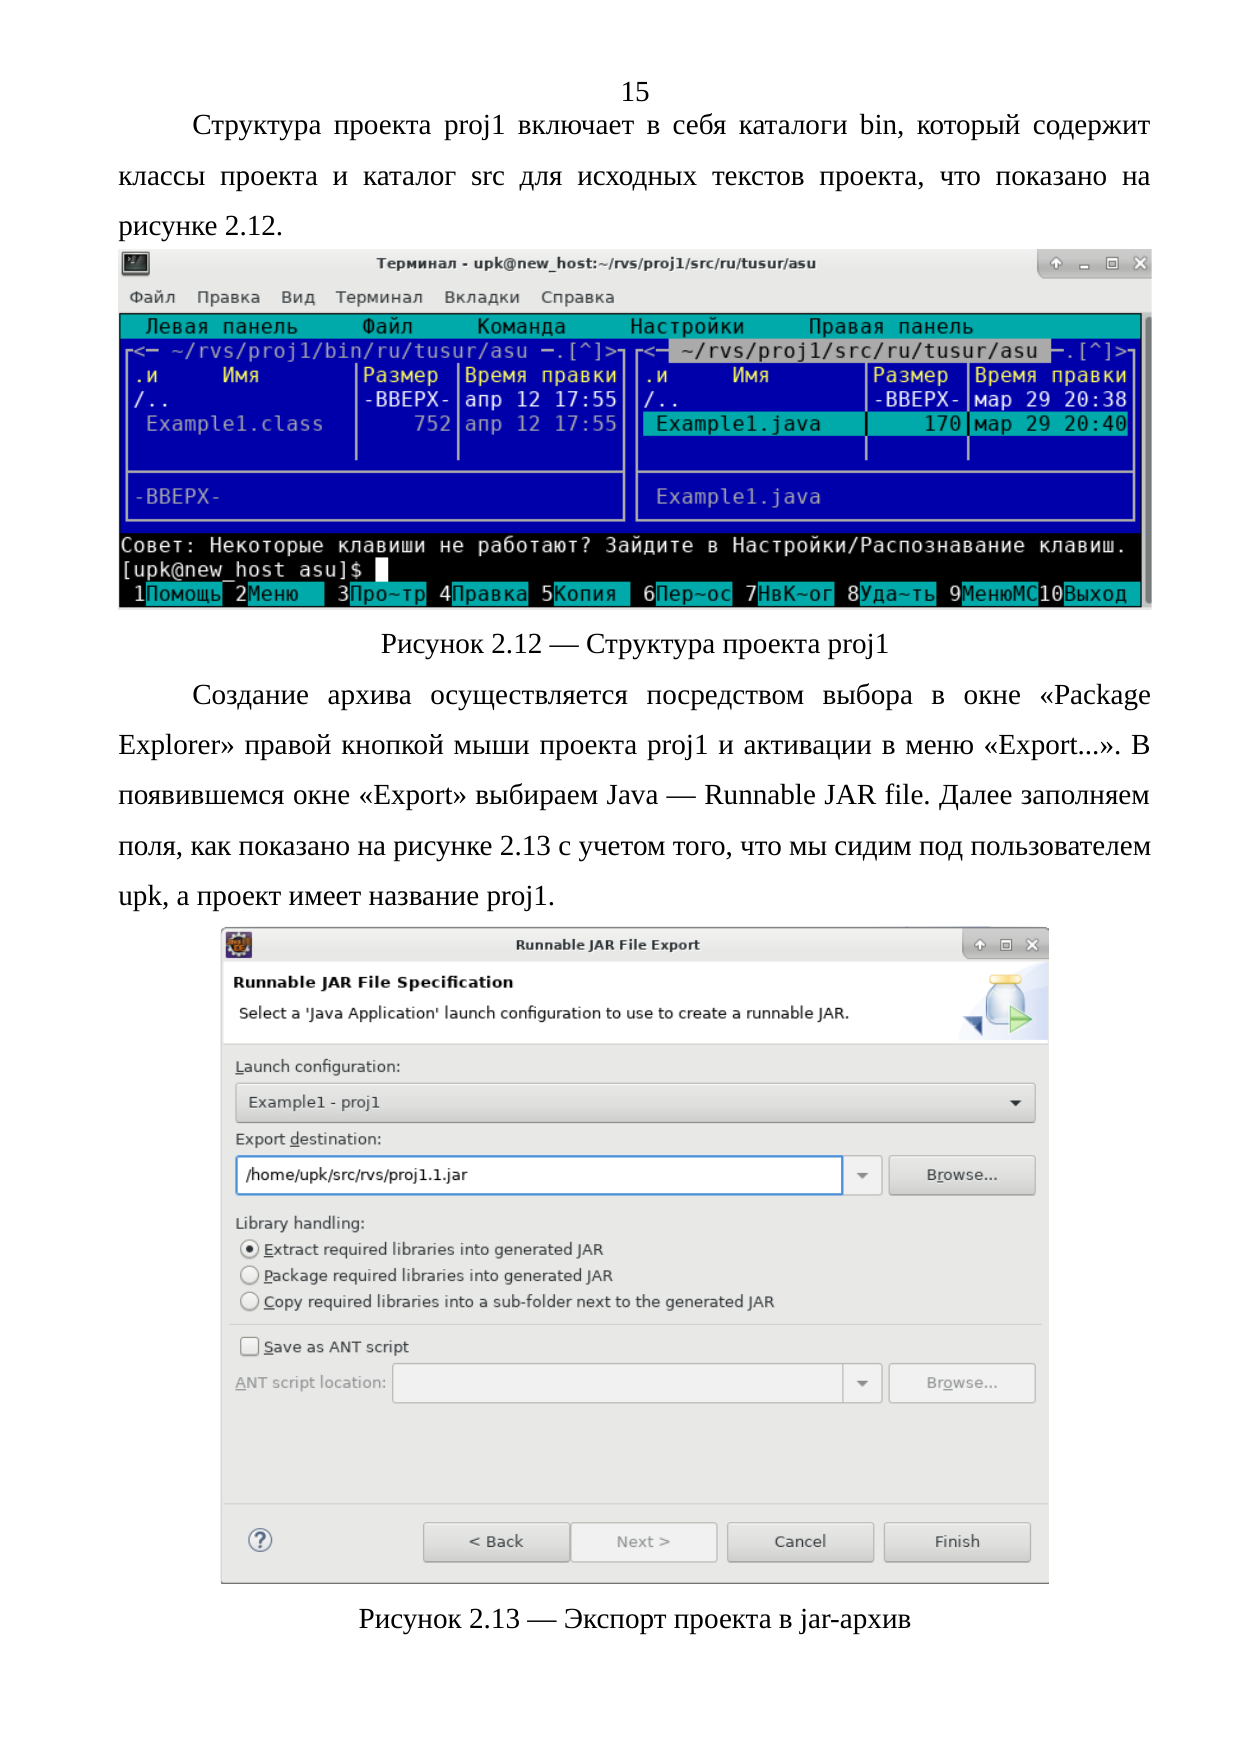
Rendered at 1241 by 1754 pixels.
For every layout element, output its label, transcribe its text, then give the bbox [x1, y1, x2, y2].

picture [220, 926, 1049, 1584]
text Создание архива осуществляется посредством выбора в окне «Package Explorer» правой кнопкой мыши проекта proj1 и активации в меню «Export...». В появившемся окне «Export» выбираем Java — Runnable JAR file. Далее заполняем поля, как показано на рисунке 2.13 с учетом того, что мы сидим под пользователем upk, а проект имеет название proj1. [118, 677, 1152, 912]
text Рисунок 2.12 — Структура проекта proj1 [118, 610, 1152, 660]
text Рисунок 2.13 — Экспорт проекта в jar-архив [118, 928, 1152, 1634]
picture [118, 249, 1152, 610]
text Структура проекта proj1 включает в себя каталоги bin, который содержит классы проекта и каталог src для исходных текстов проекта, что показано на рисунке 2.12. [118, 107, 1152, 242]
